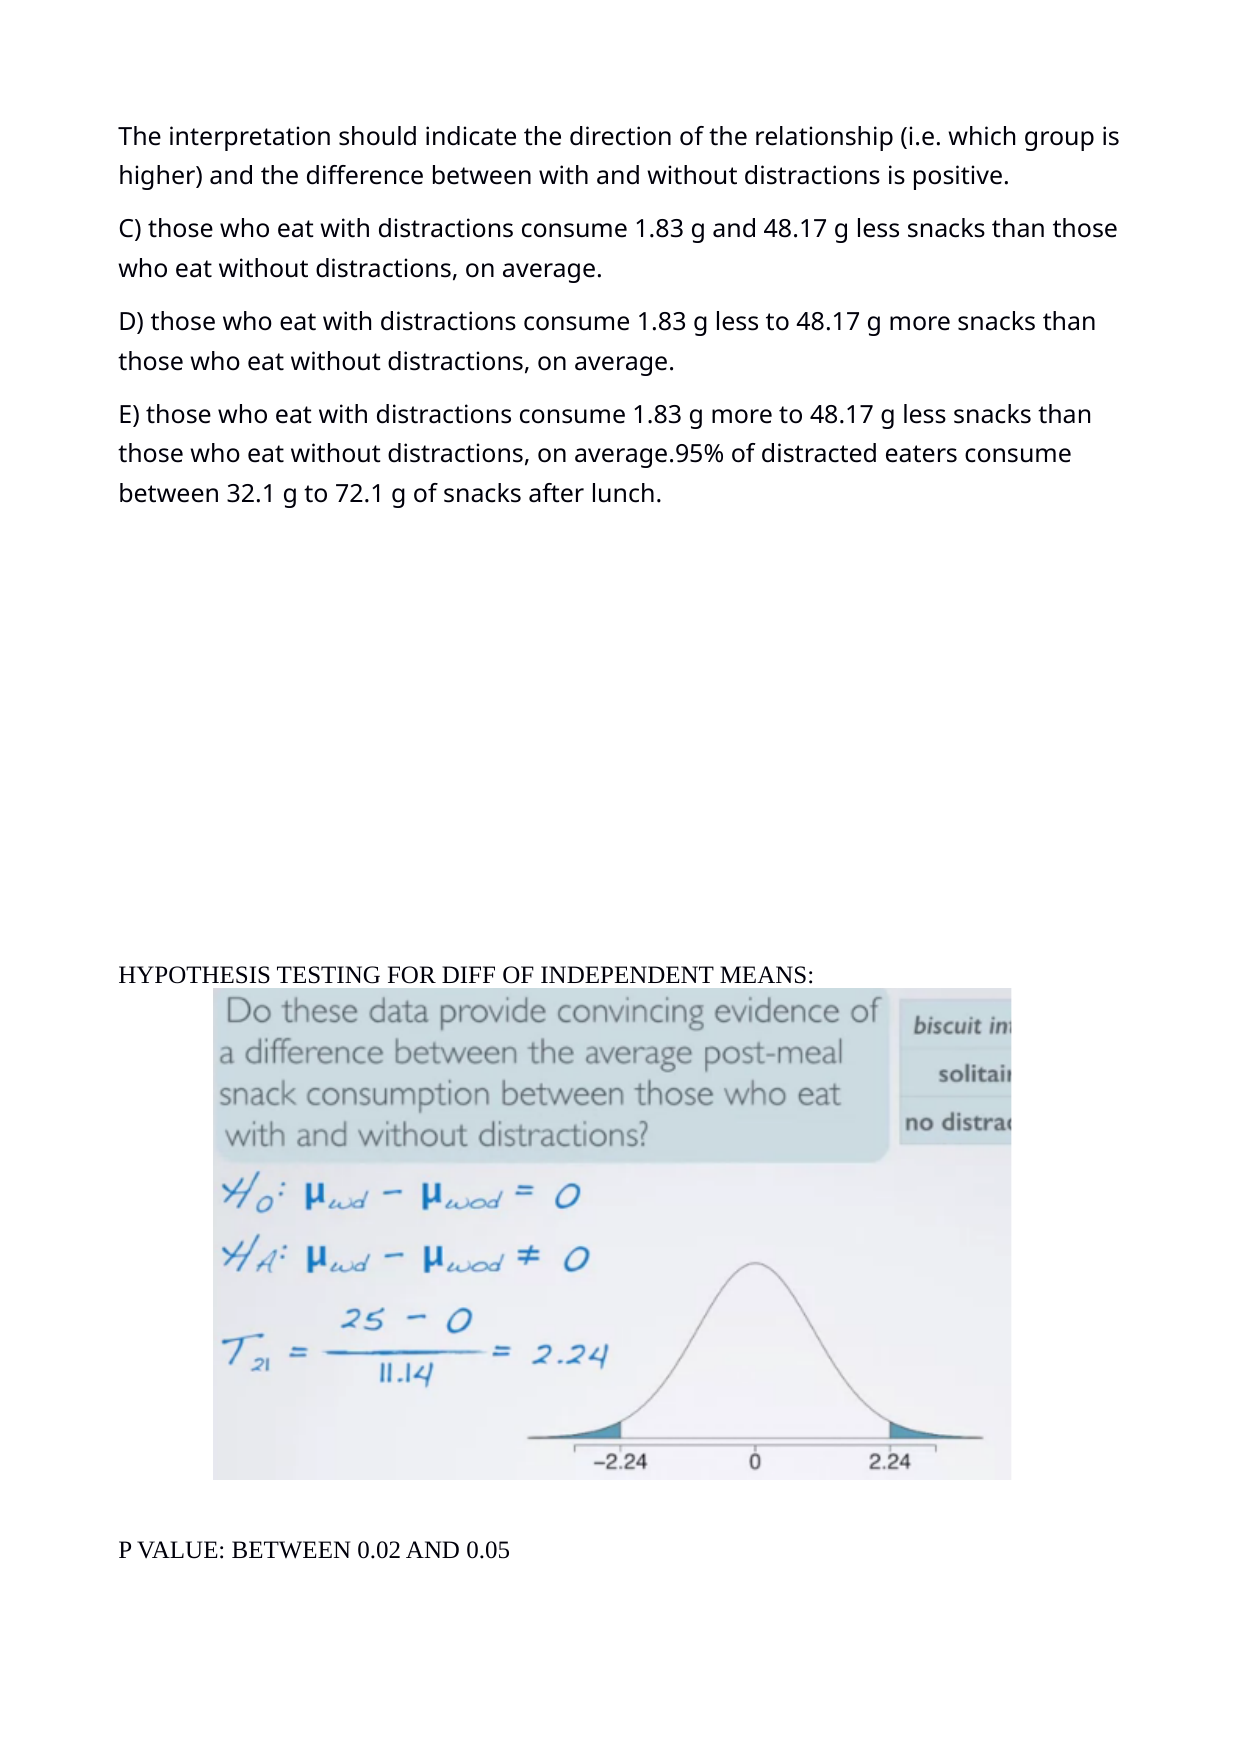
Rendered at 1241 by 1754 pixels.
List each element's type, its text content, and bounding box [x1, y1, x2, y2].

text C) those who eat with distractions consume 1.83 g and 48.17 g less snacks than those who eat without distractions, on average. [118, 211, 1122, 284]
text The interpretation should indicate the direction of the relationship (i.e. which group is higher) and the difference between with and without distractions is positive. [118, 118, 1122, 191]
text E) those who eat with distractions consume 1.83 g more to 48.17 g less snacks than those who eat without distractions, on average.95% of distracted eaters consume between 32.1 g to 72.1 g of snacks after lunch. [118, 397, 1122, 509]
text D) those who eat with distractions consume 1.83 g less to 48.17 g more snacks than those who eat without distractions, on average. [118, 304, 1122, 377]
text P VALUE: BETWEEN 0.02 AND 0.05 [118, 1104, 1122, 1593]
text HYPOTHESIS TESTING FOR DIFF OF INDEPENDENT MEANS: [118, 960, 1122, 989]
picture [213, 988, 1012, 1480]
